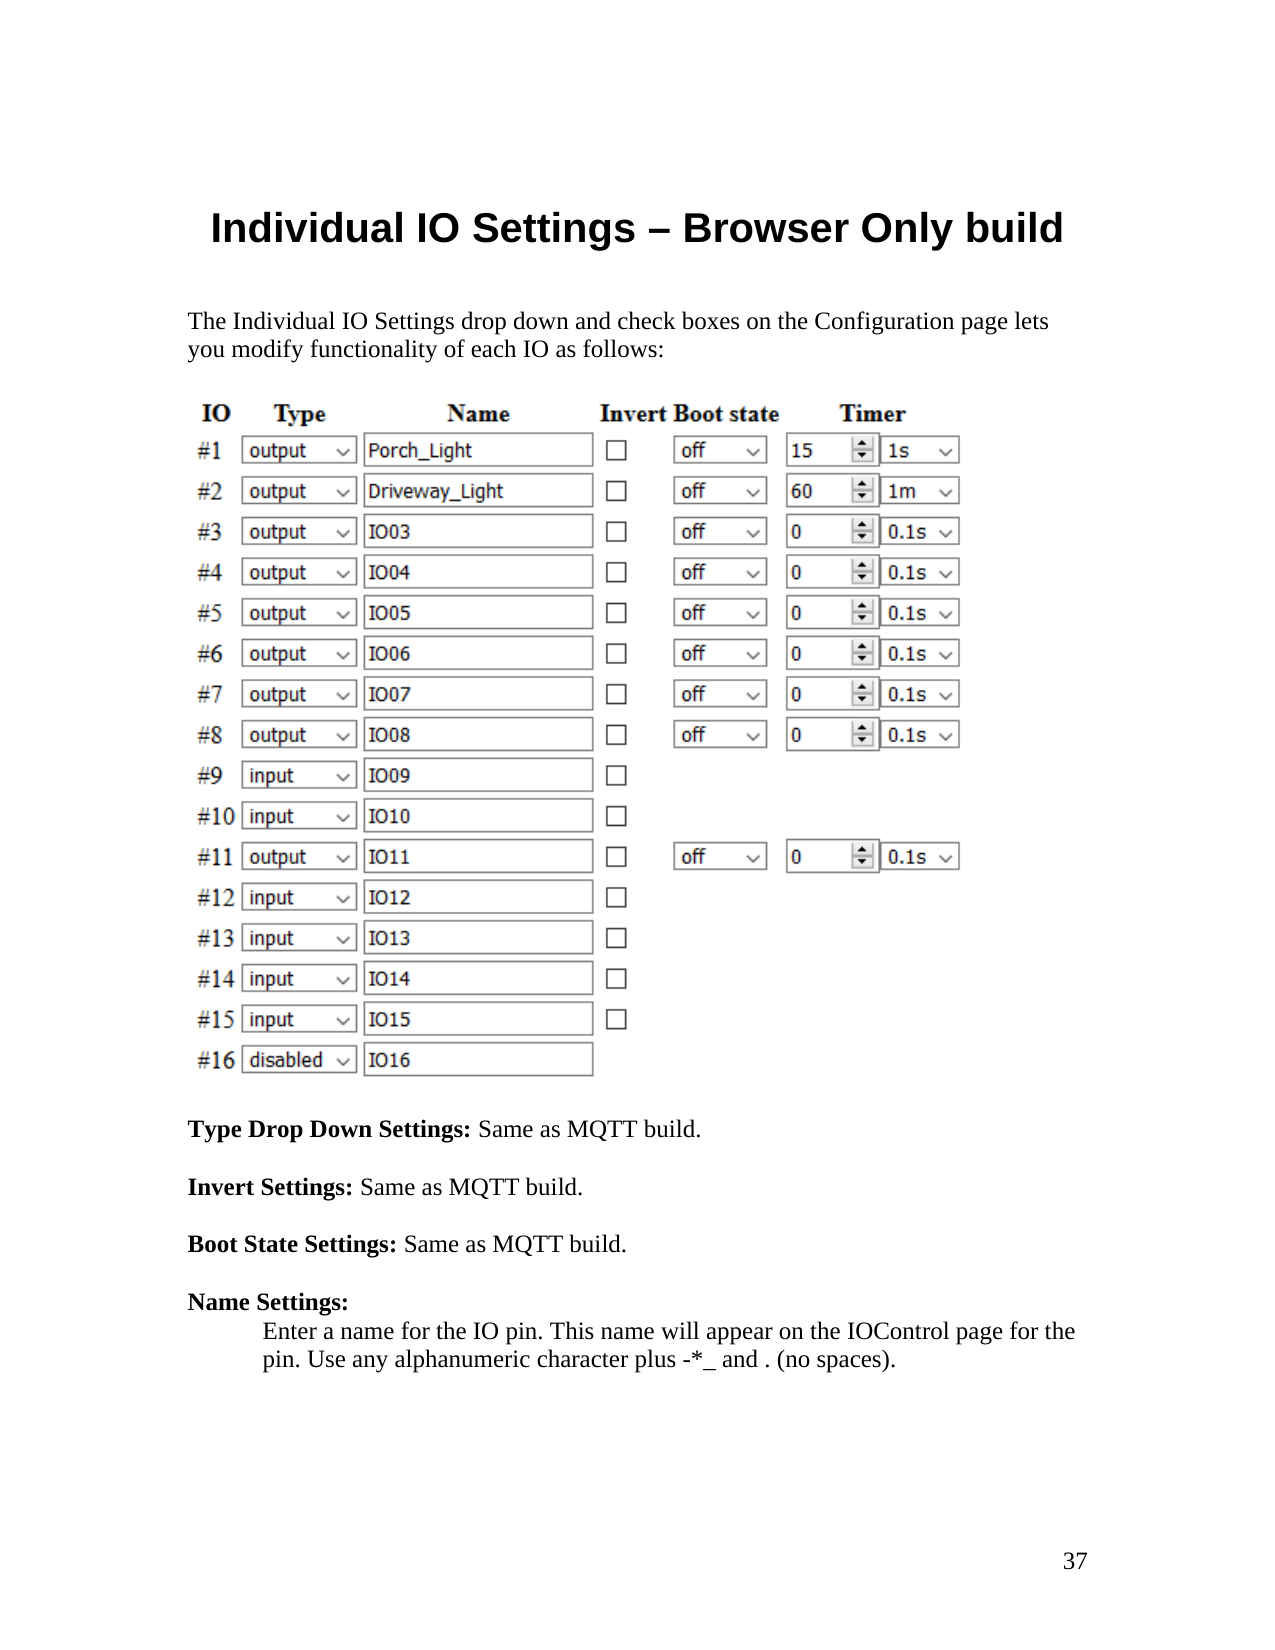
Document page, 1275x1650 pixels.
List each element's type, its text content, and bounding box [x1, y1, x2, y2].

text Type Drop Down Settings: Same as MQTT build. [187, 1114, 1087, 1143]
text Invert Settings: Same as MQTT build. [187, 1172, 1087, 1201]
text Boot State Settings: Same as MQTT build. [187, 1229, 1087, 1258]
text Name Settings: [187, 1287, 1087, 1316]
picture [187, 392, 982, 1086]
subtitle Individual IO Settings – Browser Only build [187, 204, 1087, 252]
text The Individual IO Settings drop down and check boxes on the Configuration page lets you modify functionality of each IO as follows: [187, 306, 1087, 363]
text Enter a name for the IO pin. This name will appear on the IOControl page for the pin. Use any alphanumeric character plus -*_ and . (no spaces). [262, 1316, 1087, 1373]
